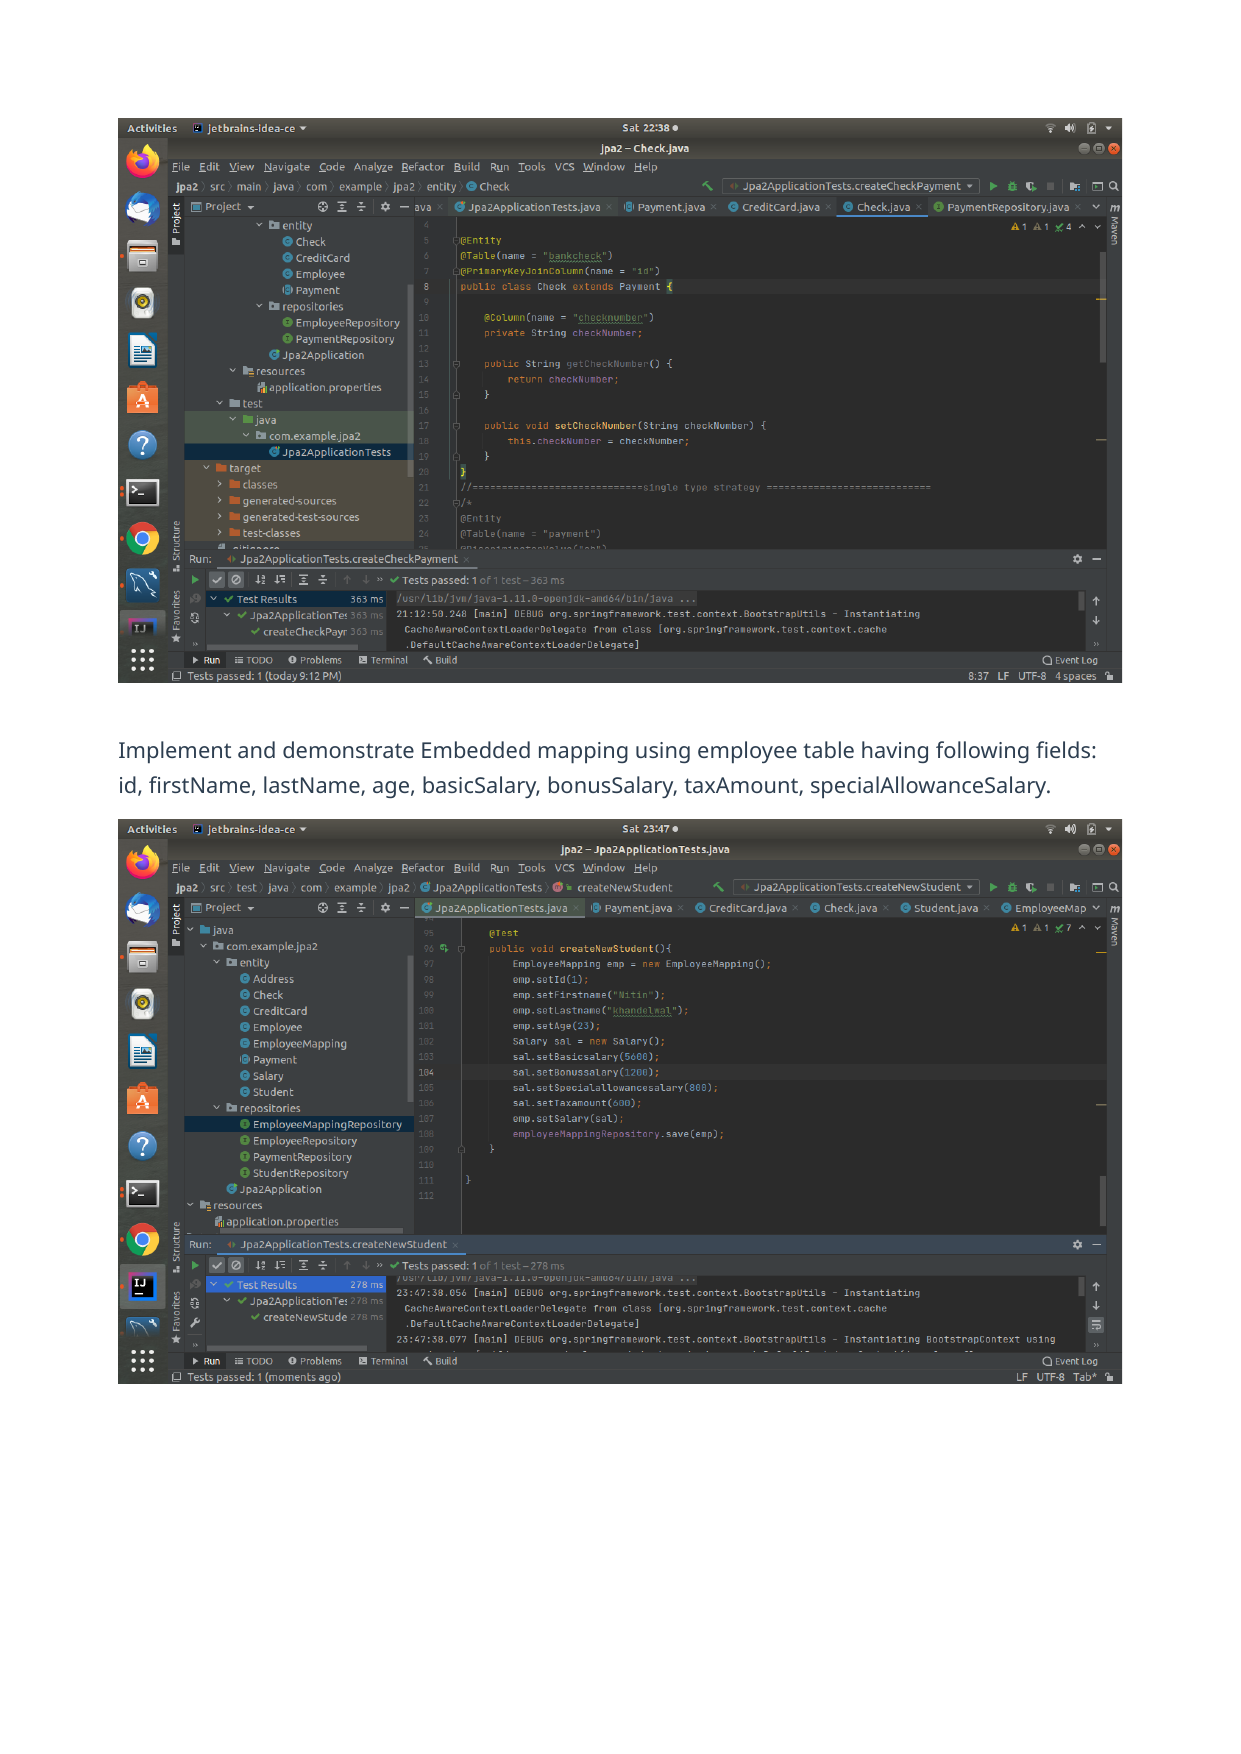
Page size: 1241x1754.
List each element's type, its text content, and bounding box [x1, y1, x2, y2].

text Implement and demonstrate Embedded mapping using employee table having following fields: id, firstName, lastName, age, basicSalary, bonusSalary, taxAmount, specialAllowanceSalary. [118, 735, 1122, 799]
picture [118, 819, 1123, 1384]
picture [118, 118, 1123, 683]
